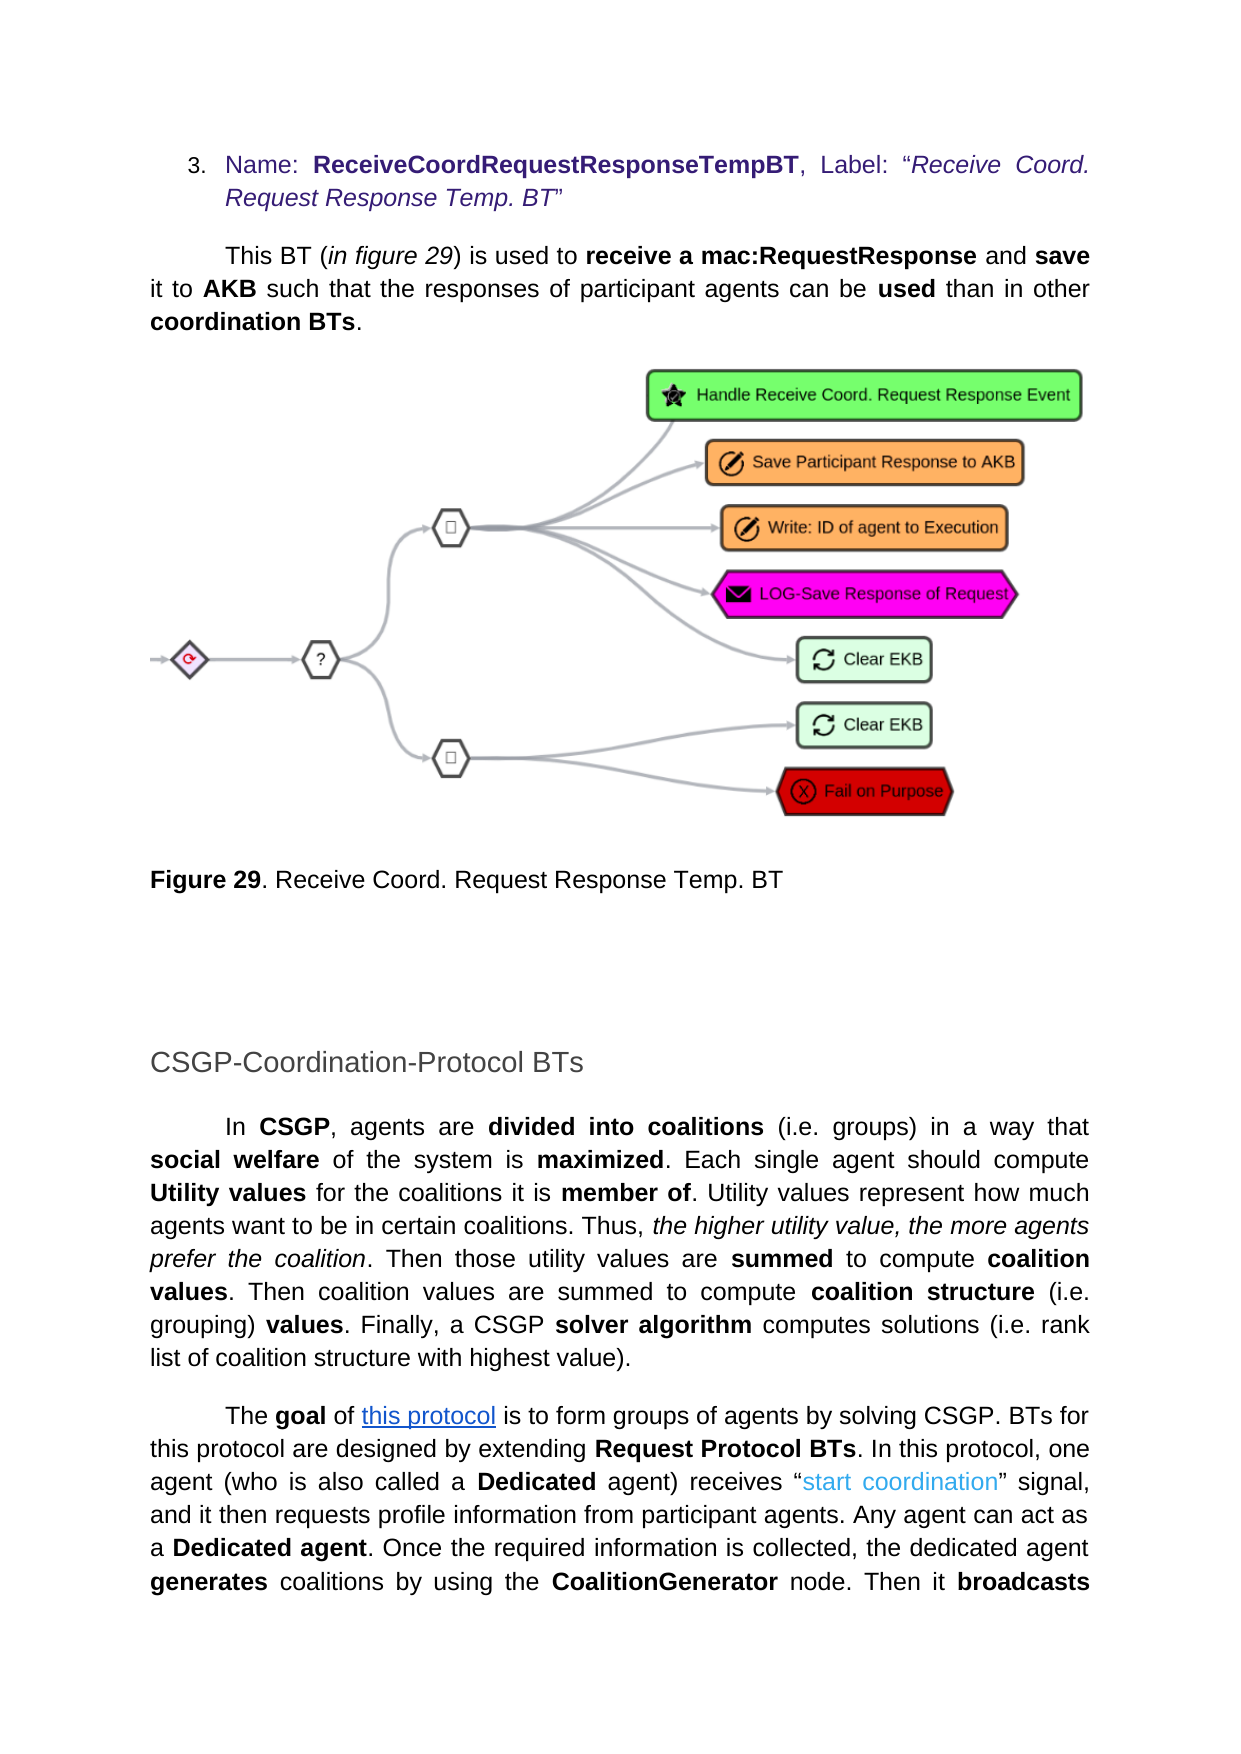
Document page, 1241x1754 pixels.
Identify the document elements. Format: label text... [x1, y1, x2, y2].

text The goal of this protocol is to form groups of agents by solving CSGP. BTs for this protocol are designed by extending Request Protocol BTs. In this protocol, one agent (who is also called a Dedicated agent) receives “start coordination” signal, and it then requests profile information from participant agents. Any agent can act as a Dedicated agent. Once the required information is collected, the dedicated agent generates coalitions by using the CoalitionGenerator node. Then it broadcasts [150, 1401, 1090, 1595]
text Figure 29. Receive Coord. Request Response Temp. BT [150, 865, 1090, 894]
list Name: ReceiveCoordRequestResponseTempBT, Label: “Receive Coord. Request Response Temp. BT” [187, 150, 1090, 212]
text In CSGP, agents are divided into coalitions (i.e. groups) in a way that social welfare of the system is maximized. Each single agent should compute Utility values for the coalitions it is member of. Utility values represent how much agents want to be in certain coalitions. Thus, the higher utility value, the more agents prefer the coalition. Then those utility values are summed to compute coalition values. Then coalition values are summed to compute coalition structure (i.e. grouping) values. Finally, a CSGP solver algorithm computes solutions (i.e. rank list of coalition structure with highest value). [150, 1112, 1090, 1372]
text This BT (in figure 29) is used to receive a mac:RequestResponse and save it to AKB such that the responses of participant agents can be used than in other coordination BTs. [150, 241, 1090, 336]
picture [150, 365, 1091, 834]
subtitle CSGP-Coordination-Protocol BTs [150, 1045, 1090, 1079]
